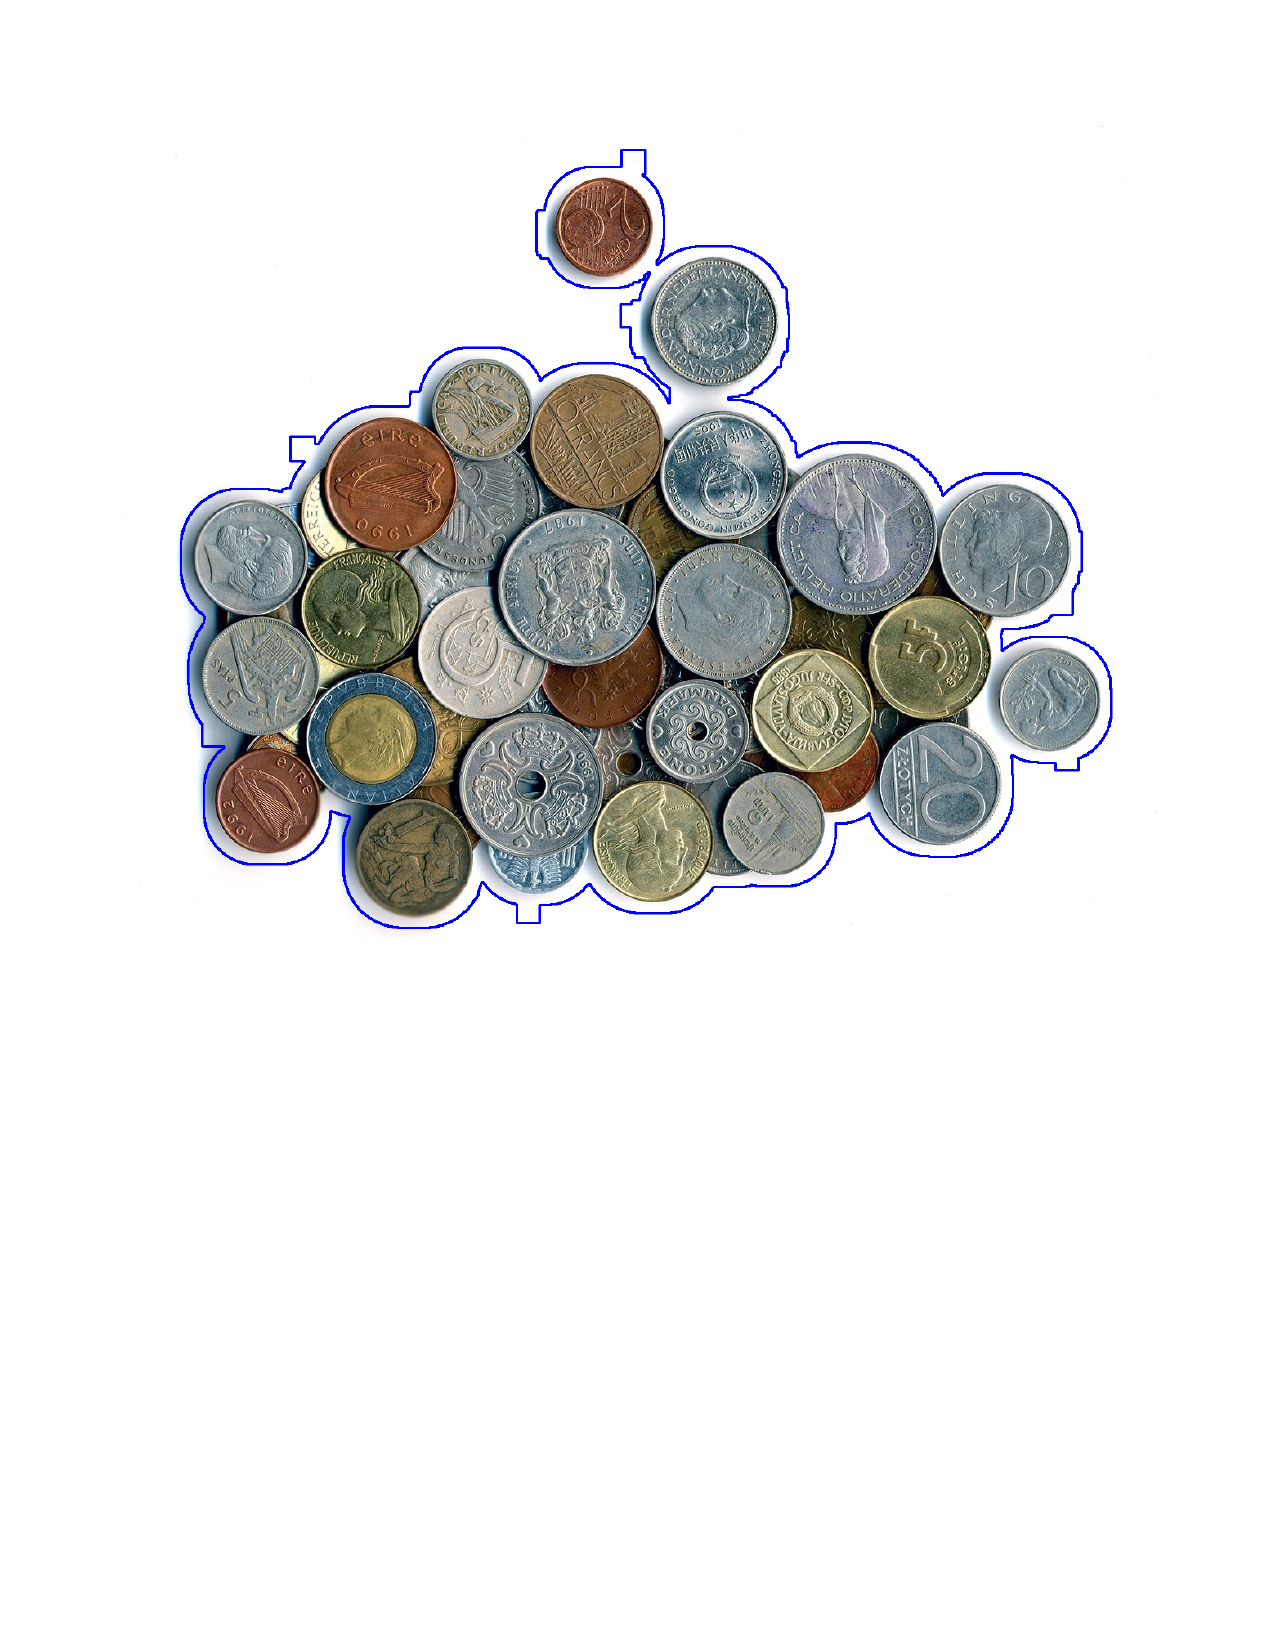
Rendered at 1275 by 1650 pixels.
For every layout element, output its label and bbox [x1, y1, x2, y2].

picture [118, 118, 1157, 937]
